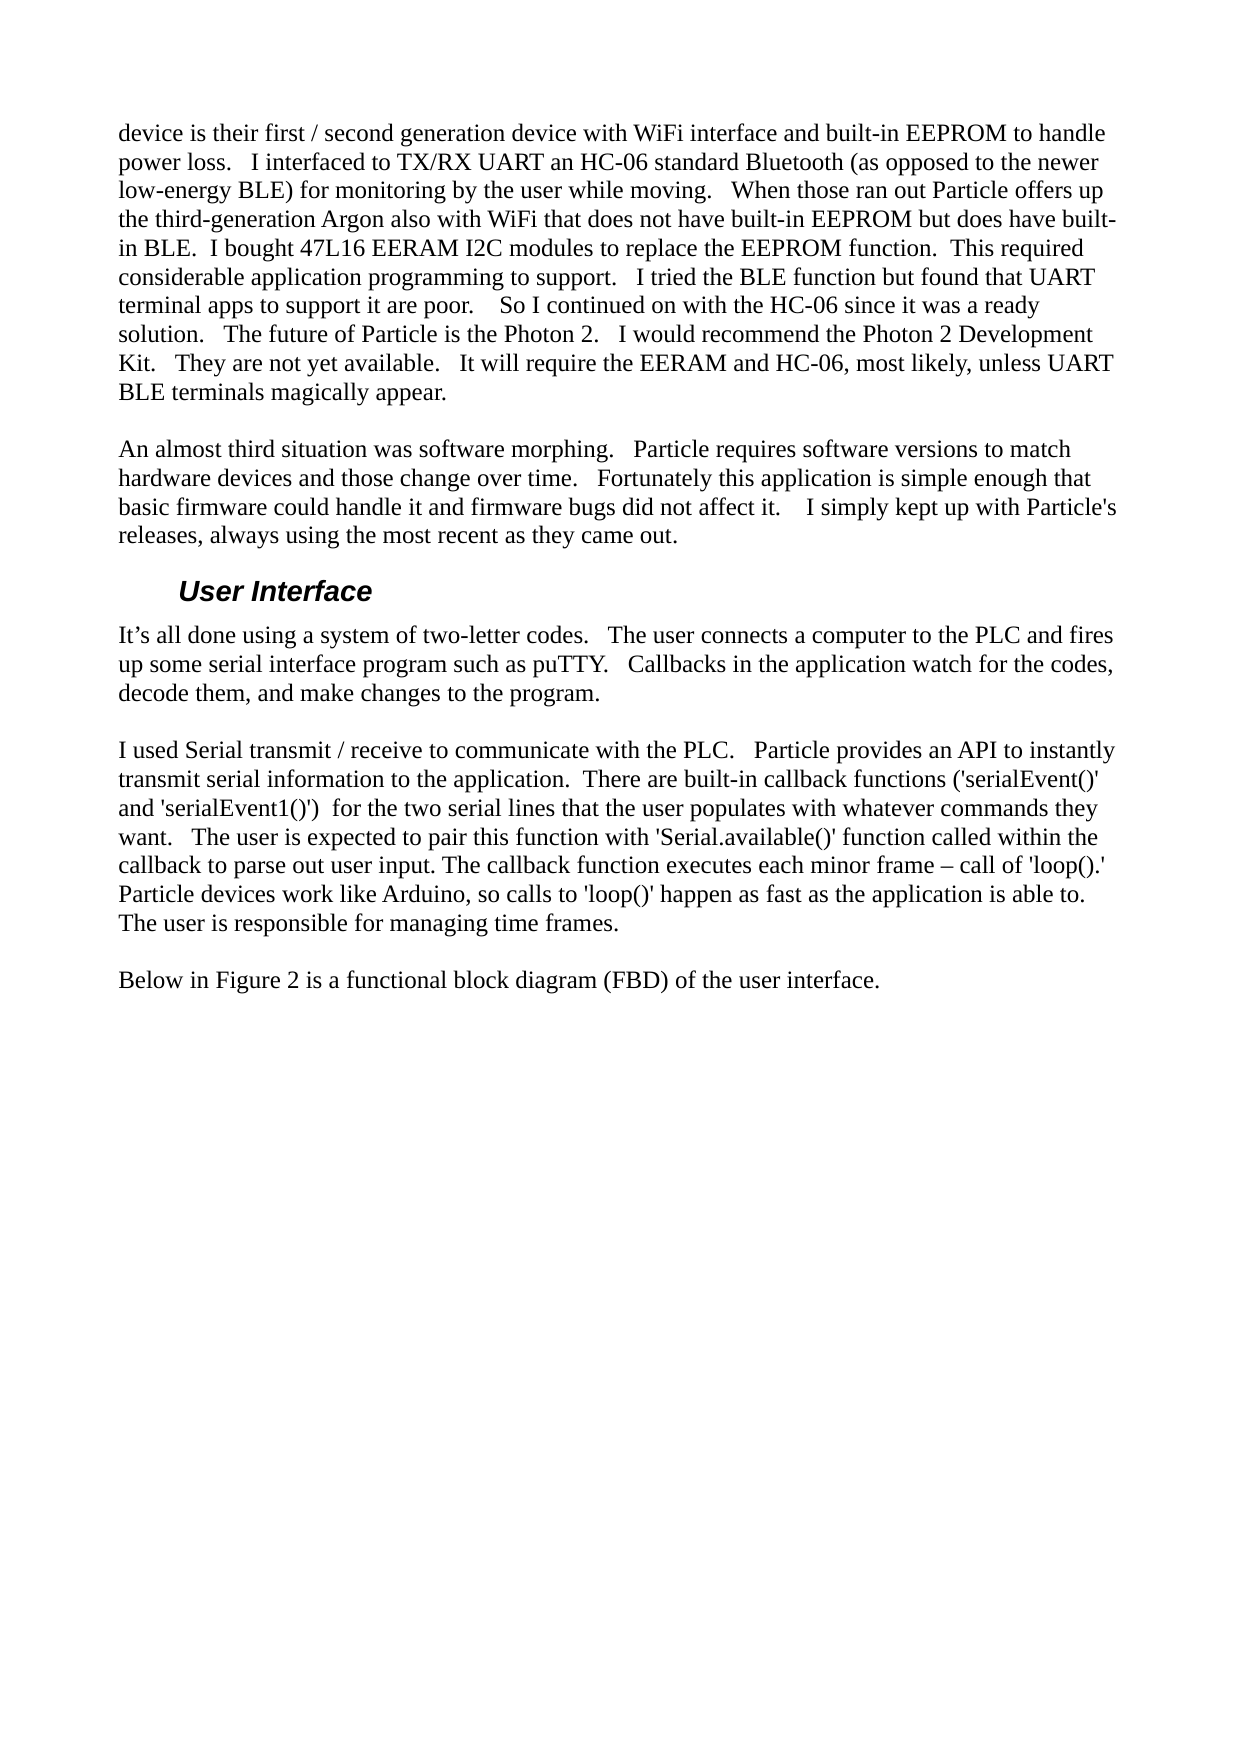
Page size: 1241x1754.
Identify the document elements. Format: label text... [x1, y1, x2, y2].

subtitle User Interface [118, 574, 1122, 608]
text An almost third situation was software morphing. Particle requires software versions to match hardware devices and those change over time. Fortunately this application is simple enough that basic firmware could handle it and firmware bugs did not affect it. I simply kept up with Particle's releases, always using the most recent as they came out. [118, 434, 1122, 549]
text I used Serial transmit / receive to communicate with the PLC. Particle provides an API to instantly transmit serial information to the application. There are built-in callback functions ('serialEvent()' and 'serialEvent1()') for the two serial lines that the user populates with whatever commands they want. The user is expected to pair this function with 'Serial.available()' function called within the callback to parse out user input. The callback function executes each minor frame – call of 'loop().' Particle devices work like Arduino, so calls to 'loop()' happen as fast as the application is able to. The user is responsible for managing time frames. [118, 735, 1122, 937]
text It’s all done using a system of two-letter codes. The user connects a computer to the PLC and fires up some serial interface program such as puTTY. Callbacks in the application watch for the codes, decode them, and make changes to the program. [118, 620, 1122, 707]
text device is their first / second generation device with WiFi interface and built-in EEPROM to handle power loss. I interfaced to TX/RX UART an HC-06 standard Bluetooth (as opposed to the newer low-energy BLE) for monitoring by the user while moving. When those ran out Particle offers up the third-generation Argon also with WiFi that does not have built-in EEPROM but does have built-in BLE. I bought 47L16 EERAM I2C modules to replace the EEPROM function. This required considerable application programming to support. I tried the BLE function but found that UART terminal apps to support it are poor. So I continued on with the HC-06 since it was a ready solution. The future of Particle is the Photon 2. I would recommend the Photon 2 Development Kit. They are not yet available. It will require the EERAM and HC-06, most likely, unless UART BLE terminals magically appear. [118, 118, 1122, 406]
text Below in Figure 2 is a functional block diagram (FBD) of the user interface. [118, 965, 1122, 994]
